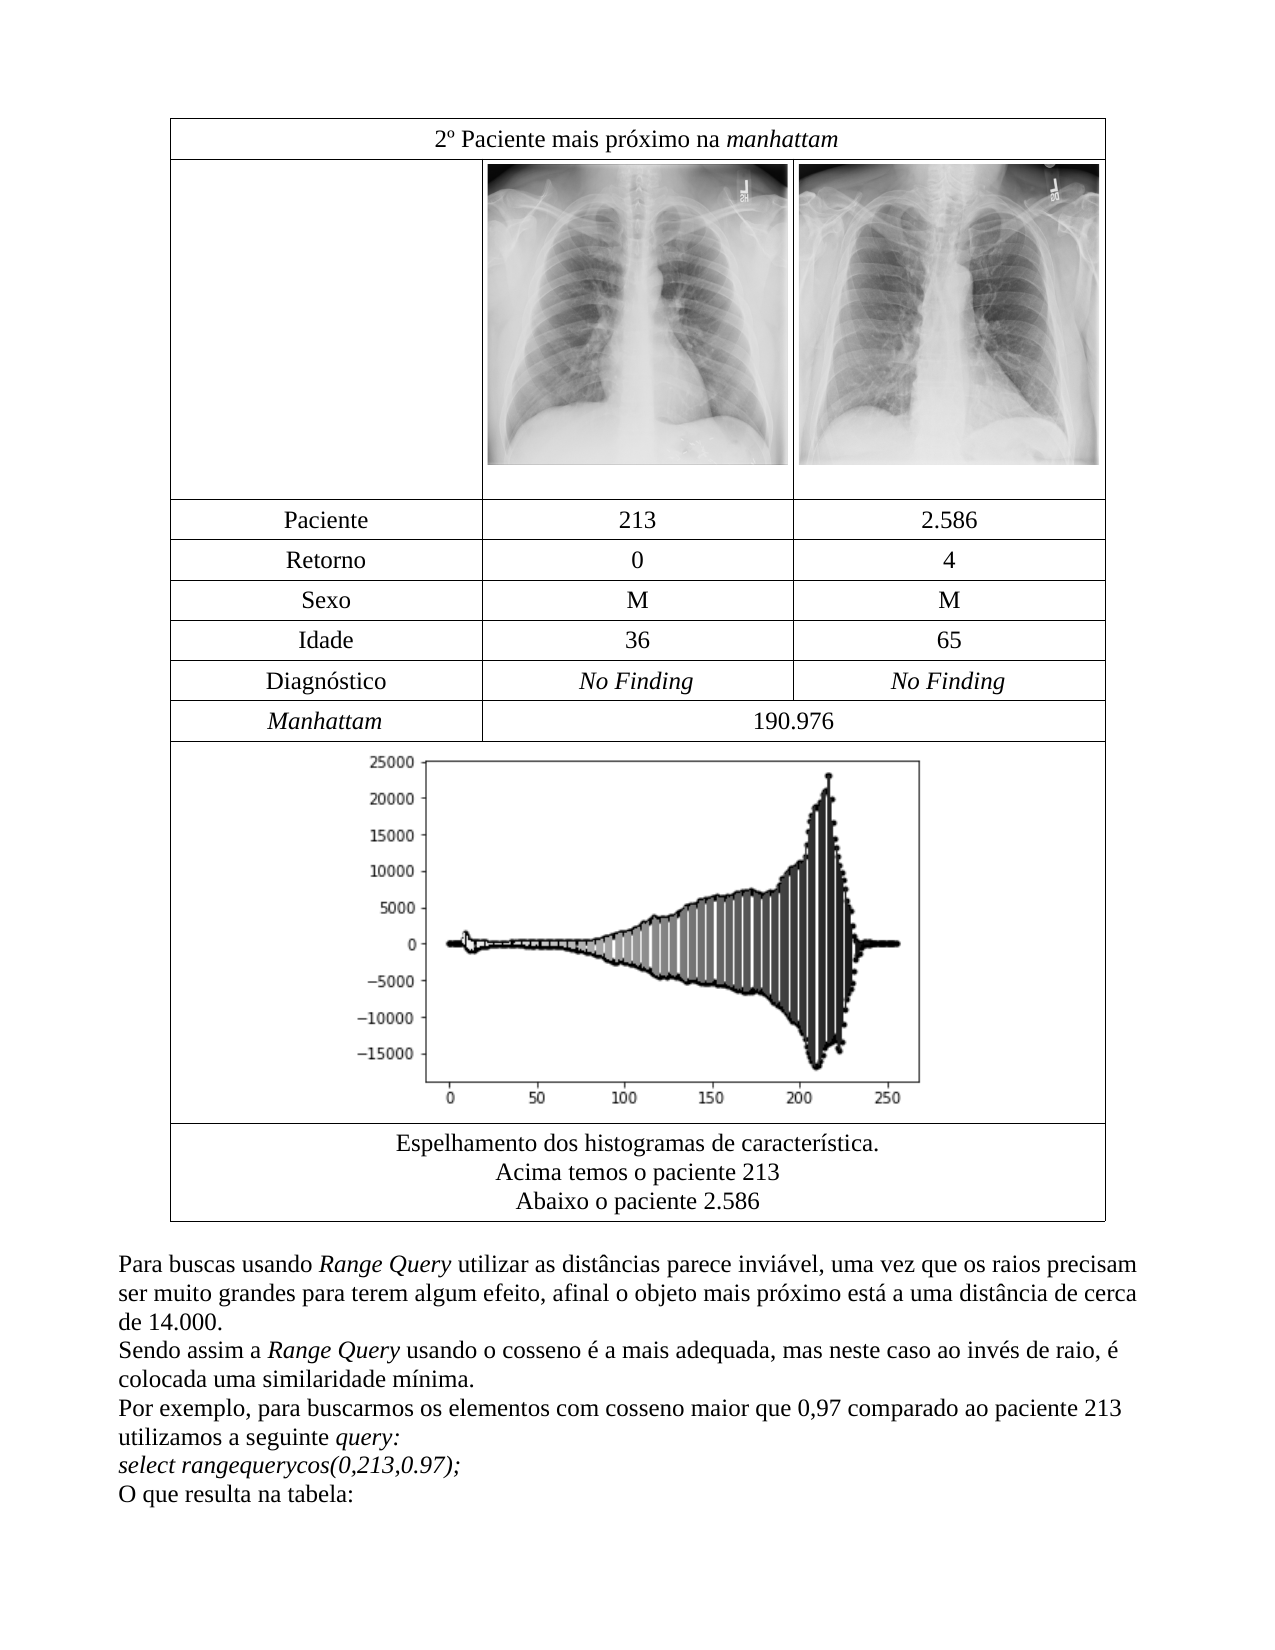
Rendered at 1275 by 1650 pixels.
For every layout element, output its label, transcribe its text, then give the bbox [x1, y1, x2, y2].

table_cell Retorno [171, 540, 482, 579]
table_cell [171, 160, 482, 499]
table_cell Diagnóstico [171, 661, 482, 700]
table_cell Paciente [171, 500, 482, 539]
table_cell Idade [171, 621, 482, 660]
picture [346, 746, 929, 1117]
table_cell M [794, 581, 1105, 620]
table_cell M [483, 581, 793, 620]
table_cell 190.976 [483, 701, 1105, 741]
table_cell Sexo [171, 581, 482, 620]
text Para buscas usando Range Query utilizar as distâncias parece inviável, uma vez que os raios precisam ser muito grandes para terem algum efeito, afinal o objeto mais próximo está a uma distância de cerca de 14.000. [118, 1249, 1157, 1336]
picture [798, 164, 1100, 465]
table_header 2º Paciente mais próximo na manhattam [171, 119, 1105, 158]
text select rangequerycos(0,213,0.97); [118, 1451, 1157, 1479]
table_cell 0 [483, 540, 793, 579]
table_cell No Finding [483, 661, 793, 700]
table_cell [171, 742, 1105, 1123]
table_cell Espelhamento dos histogramas de característica. Acima temos o paciente 213 Abaixo o paciente 2.586 [171, 1124, 1105, 1221]
table_cell 2.586 [794, 500, 1105, 539]
text Sendo assim a Range Query usando o cosseno é a mais adequada, mas neste caso ao invés de raio, é colocada uma similaridade mínima. [118, 1336, 1157, 1393]
text Por exemplo, para buscarmos os elementos com cosseno maior que 0,97 comparado ao paciente 213 utilizamos a seguinte query: [118, 1393, 1157, 1451]
table_cell 213 [483, 500, 793, 539]
table_cell 65 [794, 621, 1105, 660]
text O que resulta na tabela: [118, 1479, 1157, 1508]
table_cell [794, 160, 1105, 499]
picture [487, 164, 788, 465]
table_cell 36 [483, 621, 793, 660]
table_cell [483, 160, 793, 499]
table_cell Manhattam [171, 701, 482, 741]
table_cell 4 [794, 540, 1105, 579]
table_cell No Finding [794, 661, 1105, 700]
